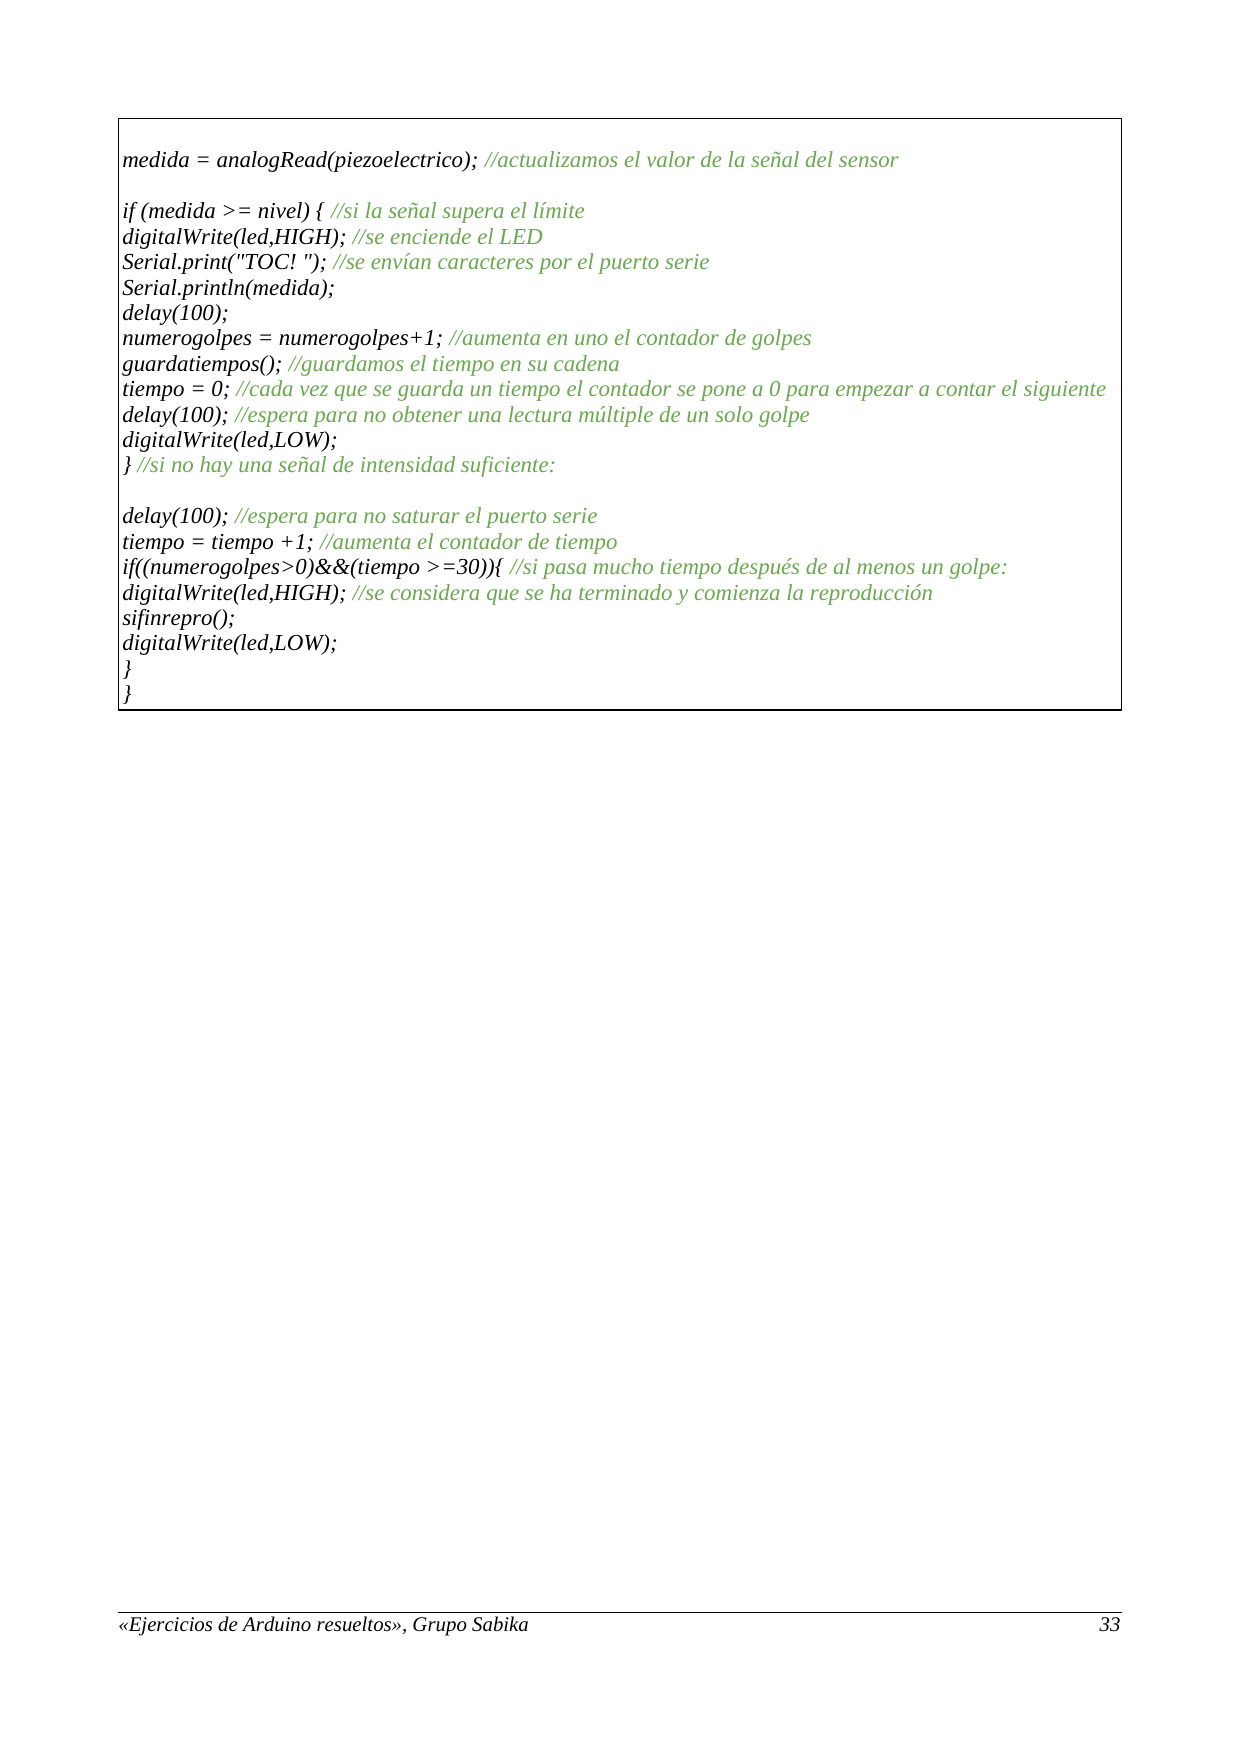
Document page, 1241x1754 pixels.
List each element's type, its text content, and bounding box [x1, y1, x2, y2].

text } //si no hay una señal de intensidad suficiente: [119, 448, 1121, 474]
text tiempo = tiempo +1; //aumenta el contador de tiempo [235, 525, 1121, 550]
text } [133, 652, 1121, 677]
text delay(100); [231, 296, 1121, 321]
text digitalWrite(led,LOW); [237, 626, 1121, 652]
text if((numerogolpes>0)&&(tiempo >=30)){ //si pasa mucho tiempo después de al menos un golpe: [320, 550, 1121, 576]
text if (medida >= nivel) { //si la señal supera el límite [119, 194, 1121, 220]
text delay(100); //espera para no saturar el puerto serie [119, 499, 1121, 525]
text } [119, 677, 1121, 709]
text digitalWrite(led,LOW); [316, 423, 1121, 448]
text delay(100); //espera para no obtener una lectura múltiple de un solo golpe [235, 398, 1121, 423]
text medida = analogRead(piezoelectrico); //actualizamos el valor de la señal del sensor [119, 143, 1121, 169]
text guardatiempos(); //guardamos el tiempo en su cadena [288, 347, 1121, 372]
text Serial.println(medida); [119, 271, 1121, 296]
text numerogolpes = numerogolpes+1; //aumenta en uno el contador de golpes [231, 321, 1121, 347]
text digitalWrite(led,HIGH); //se enciende el LED [331, 220, 1121, 245]
text tiempo = 0; //cada vez que se guarda un tiempo el contador se pone a 0 para empezar a contar el siguiente [236, 372, 1121, 398]
text sifinrepro(); [237, 601, 1121, 626]
text Serial.print("TOC! "); //se envían caracteres por el puerto serie [333, 245, 1121, 271]
text digitalWrite(led,HIGH); //se considera que se ha terminado y comienza la reproducción [119, 576, 1121, 601]
